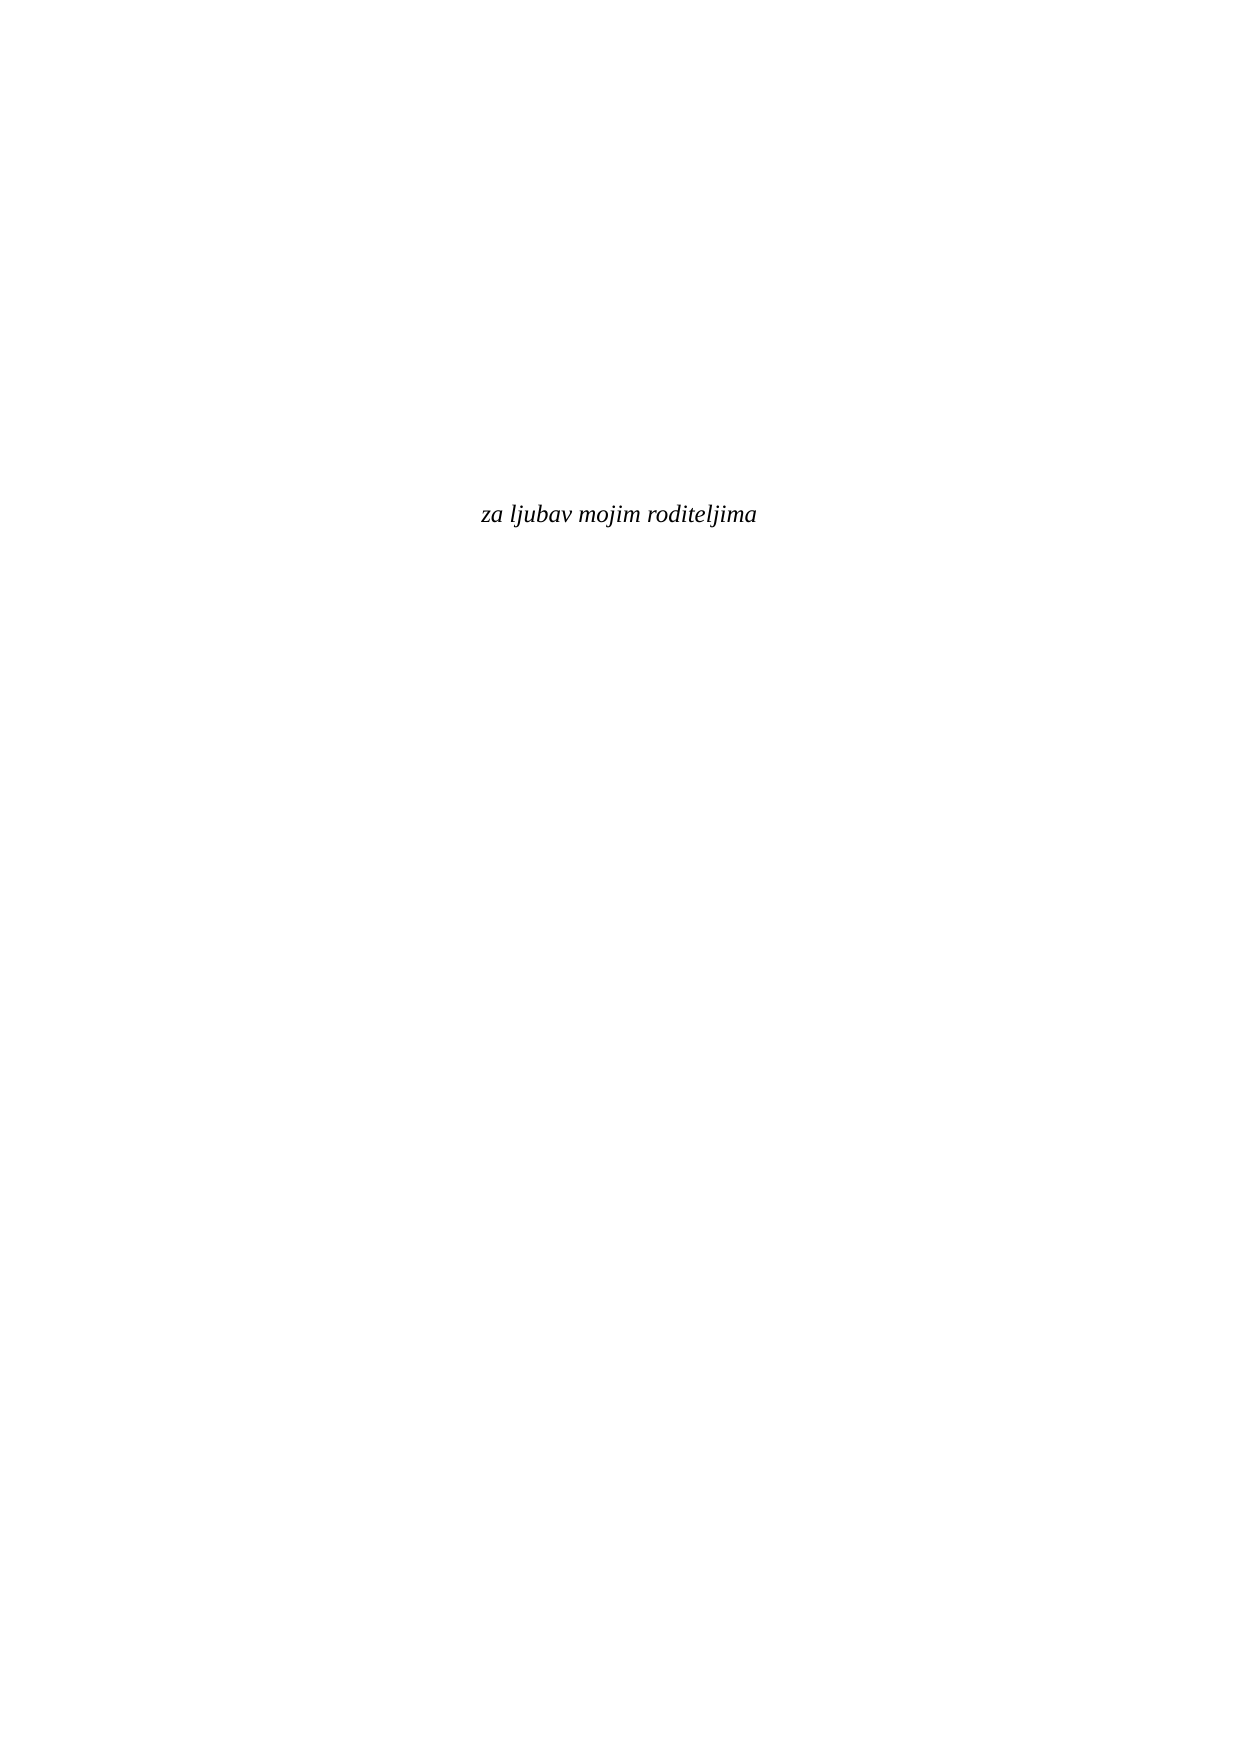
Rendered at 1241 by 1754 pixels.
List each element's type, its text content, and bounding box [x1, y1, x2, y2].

text za ljubav mojim roditeljima [118, 499, 1122, 528]
